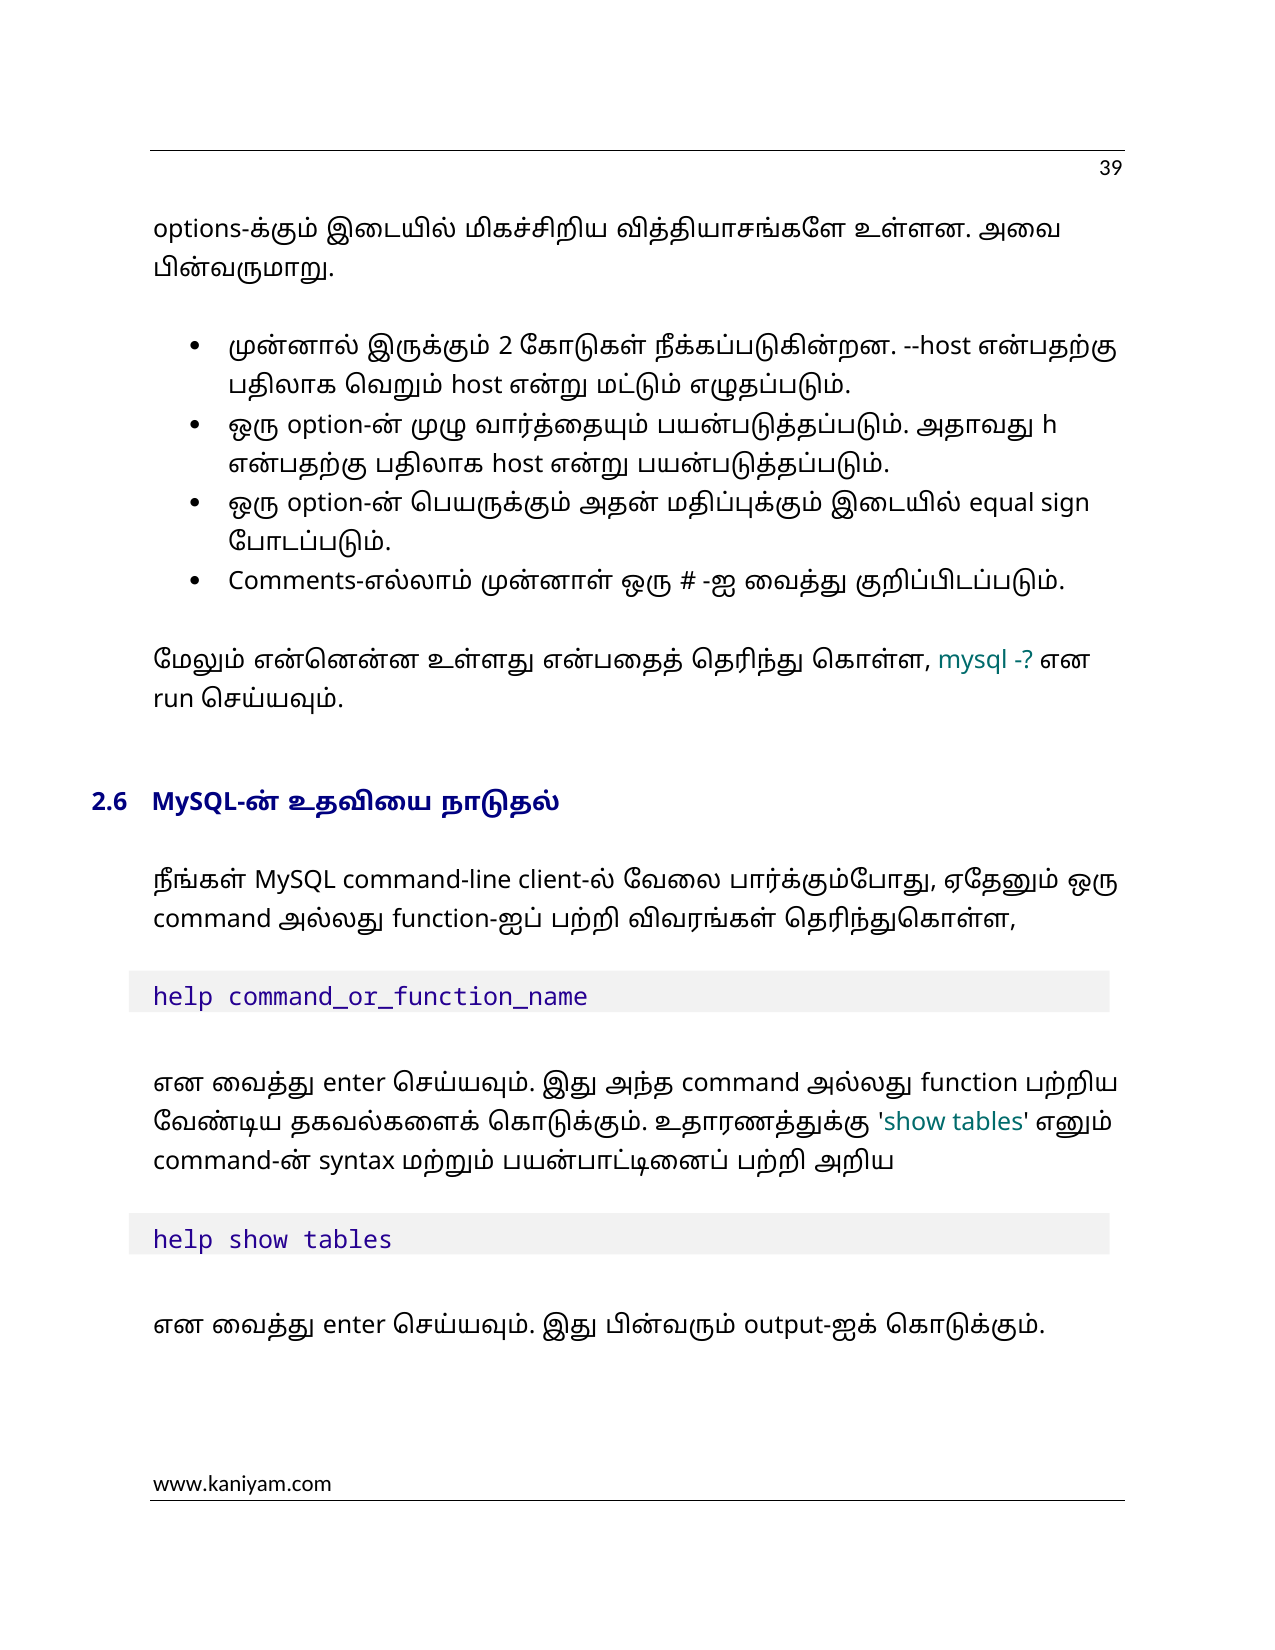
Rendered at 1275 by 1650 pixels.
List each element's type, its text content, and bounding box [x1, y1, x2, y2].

text என வைத்து enter செய்யவும். இது பின்வரும் output-ஐக் கொடுக்கும். [153, 1307, 1122, 1341]
text என வைத்து enter செய்யவும். இது அந்த command அல்லது function பற்றிய வேண்டிய தகவல்களைக் கொடுக்கும். உதாரணத்துக்கு 'show tables' எனும் command-ன் syntax மற்றும் பயன்பாட்டினைப் பற்றி அறிய [153, 1065, 1122, 1177]
list ஒரு option-ன் முழு வார்த்தையும் பயன்படுத்தப்படும். அதாவது h என்பதற்கு பதிலாக host என்று பயன்படுத்தப்படும். [190, 406, 1122, 479]
text options-க்கும் இடையில் மிகச்சிறிய வித்தியாசங்களே உள்ளன. அவை பின்வருமாறு. [153, 211, 1122, 284]
list ஒரு option-ன் பெயருக்கும் அதன் மதிப்புக்கும் இடையில் equal sign போடப்படும். [190, 485, 1122, 558]
text நீங்கள் MySQL command-line client-ல் வேலை பார்க்கும்போது, ஏதேனும் ஒரு command அல்லது function-ஐப் பற்றி விவரங்கள் தெரிந்துகொள்ள, [153, 861, 1122, 935]
list முன்னால் இருக்கும் 2 கோடுகள் நீக்கப்படுகின்றன. --host என்பதற்கு பதிலாக வெறும் host என்று மட்டும் எழுதப்படும். [190, 328, 1122, 401]
subtitle MySQL-ன் உதவியை நாடுதல் [91, 784, 1122, 818]
list Comments-எல்லாம் முன்னாள் ஒரு # -ஐ வைத்து குறிப்பிடப்படும். [190, 563, 1122, 597]
text மேலும் என்னென்ன உள்ளது என்பதைத் தெரிந்து கொள்ள, mysql -? என run செய்யவும். [153, 641, 1122, 754]
text help show tables [1110, 1221, 1122, 1255]
